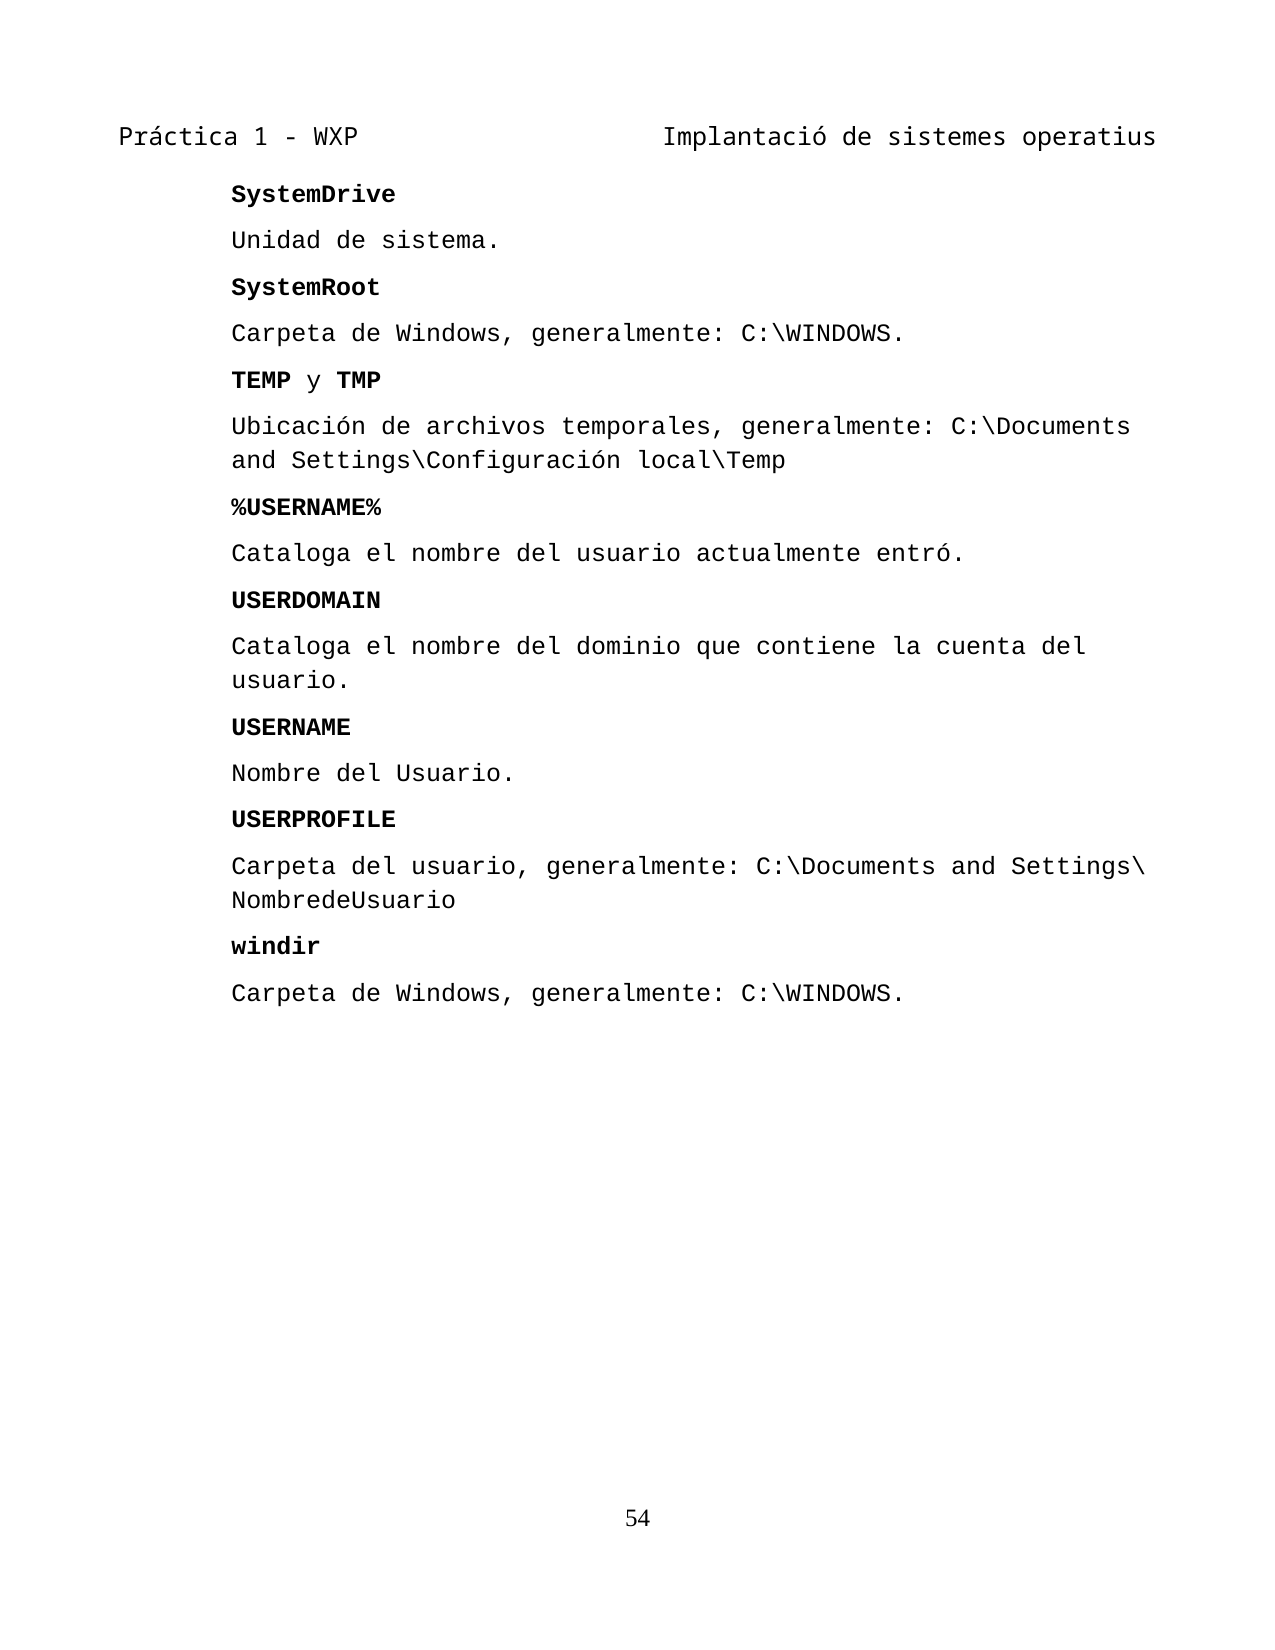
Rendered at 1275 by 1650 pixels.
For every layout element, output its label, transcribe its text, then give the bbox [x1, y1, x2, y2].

text Carpeta del usuario, generalmente: C:\Documents and Settings\NombredeUsuario [231, 853, 1157, 916]
text Ubicación de archivos temporales, generalmente: C:\Documents and Settings\Configuración local\Temp [231, 414, 1157, 476]
text SystemDrive [231, 182, 1157, 210]
text USERPROFILE [231, 807, 1157, 835]
text Unidad de sistema. [231, 228, 1157, 256]
text Carpeta de Windows, generalmente: C:\WINDOWS. [231, 321, 1157, 349]
text USERDOMAIN [231, 587, 1157, 616]
text Cataloga el nombre del dominio que contiene la cuenta del usuario. [231, 634, 1157, 696]
text windir [231, 934, 1157, 962]
text USERNAME [231, 714, 1157, 742]
text Nombre del Usuario. [231, 761, 1157, 789]
text %USERNAME% [231, 494, 1157, 523]
text Carpeta de Windows, generalmente: C:\WINDOWS. [231, 980, 1157, 1009]
text Cataloga el nombre del usuario actualmente entró. [231, 541, 1157, 569]
text TEMP y TMP [231, 367, 1157, 396]
text SystemRoot [231, 274, 1157, 303]
